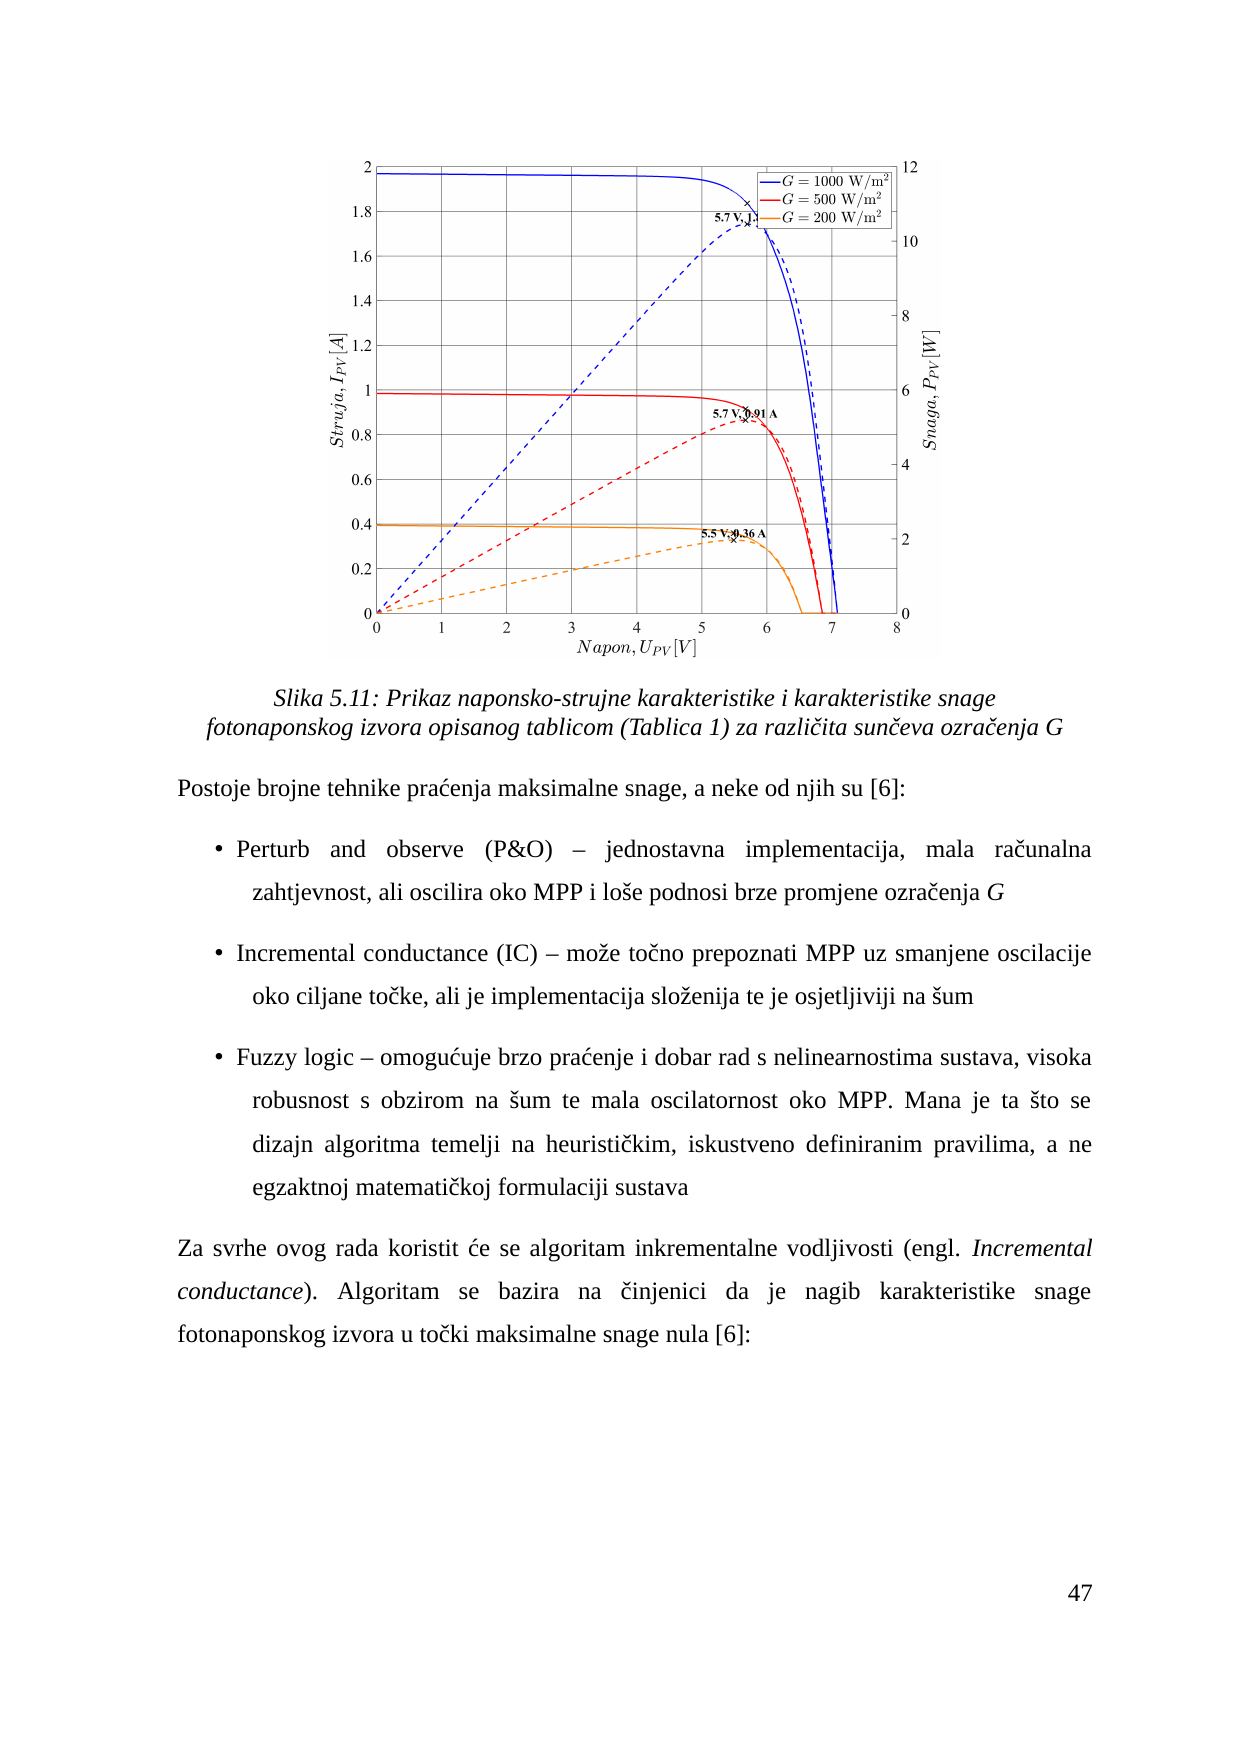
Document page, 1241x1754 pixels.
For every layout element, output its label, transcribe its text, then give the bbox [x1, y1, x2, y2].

picture [328, 160, 941, 658]
text Za svrhe ovog rada koristit će se algoritam inkrementalne vodljivosti (engl. Incremental conductance). Algoritam se bazira na činjenici da je nagib karakteristike snage fotonaponskog izvora u točki maksimalne snage nula [6]: [177, 1233, 1093, 1348]
list Perturb and observe (P&O) – jednostavna implementacija, mala računalna zahtjevnost, ali oscilira oko MPP i loše podnosi brze promjene ozračenja G [214, 834, 1093, 906]
text Postoje brojne tehnike praćenja maksimalne snage, a neke od njih su [6]: [177, 773, 1093, 802]
list Incremental conductance (IC) – može točno prepoznati MPP uz smanjene oscilacije oko ciljane točke, ali je implementacija složenija te je osjetljiviji na šum [214, 938, 1093, 1010]
list Fuzzy logic – omogućuje brzo praćenje i dobar rad s nelinearnostima sustava, visoka robusnost s obzirom na šum te mala oscilatornost oko MPP. Mana je ta što se dizajn algoritma temelji na heurističkim, iskustveno definiranim pravilima, a ne egzaktnoj matematičkoj formulaciji sustava [214, 1042, 1093, 1201]
text Slika 5.11: Prikaz naponsko-strujne karakteristike i karakteristike snage fotonaponskog izvora opisanog tablicom (Tablica 1) za različita sunčeva ozračenja G [201, 683, 1069, 740]
